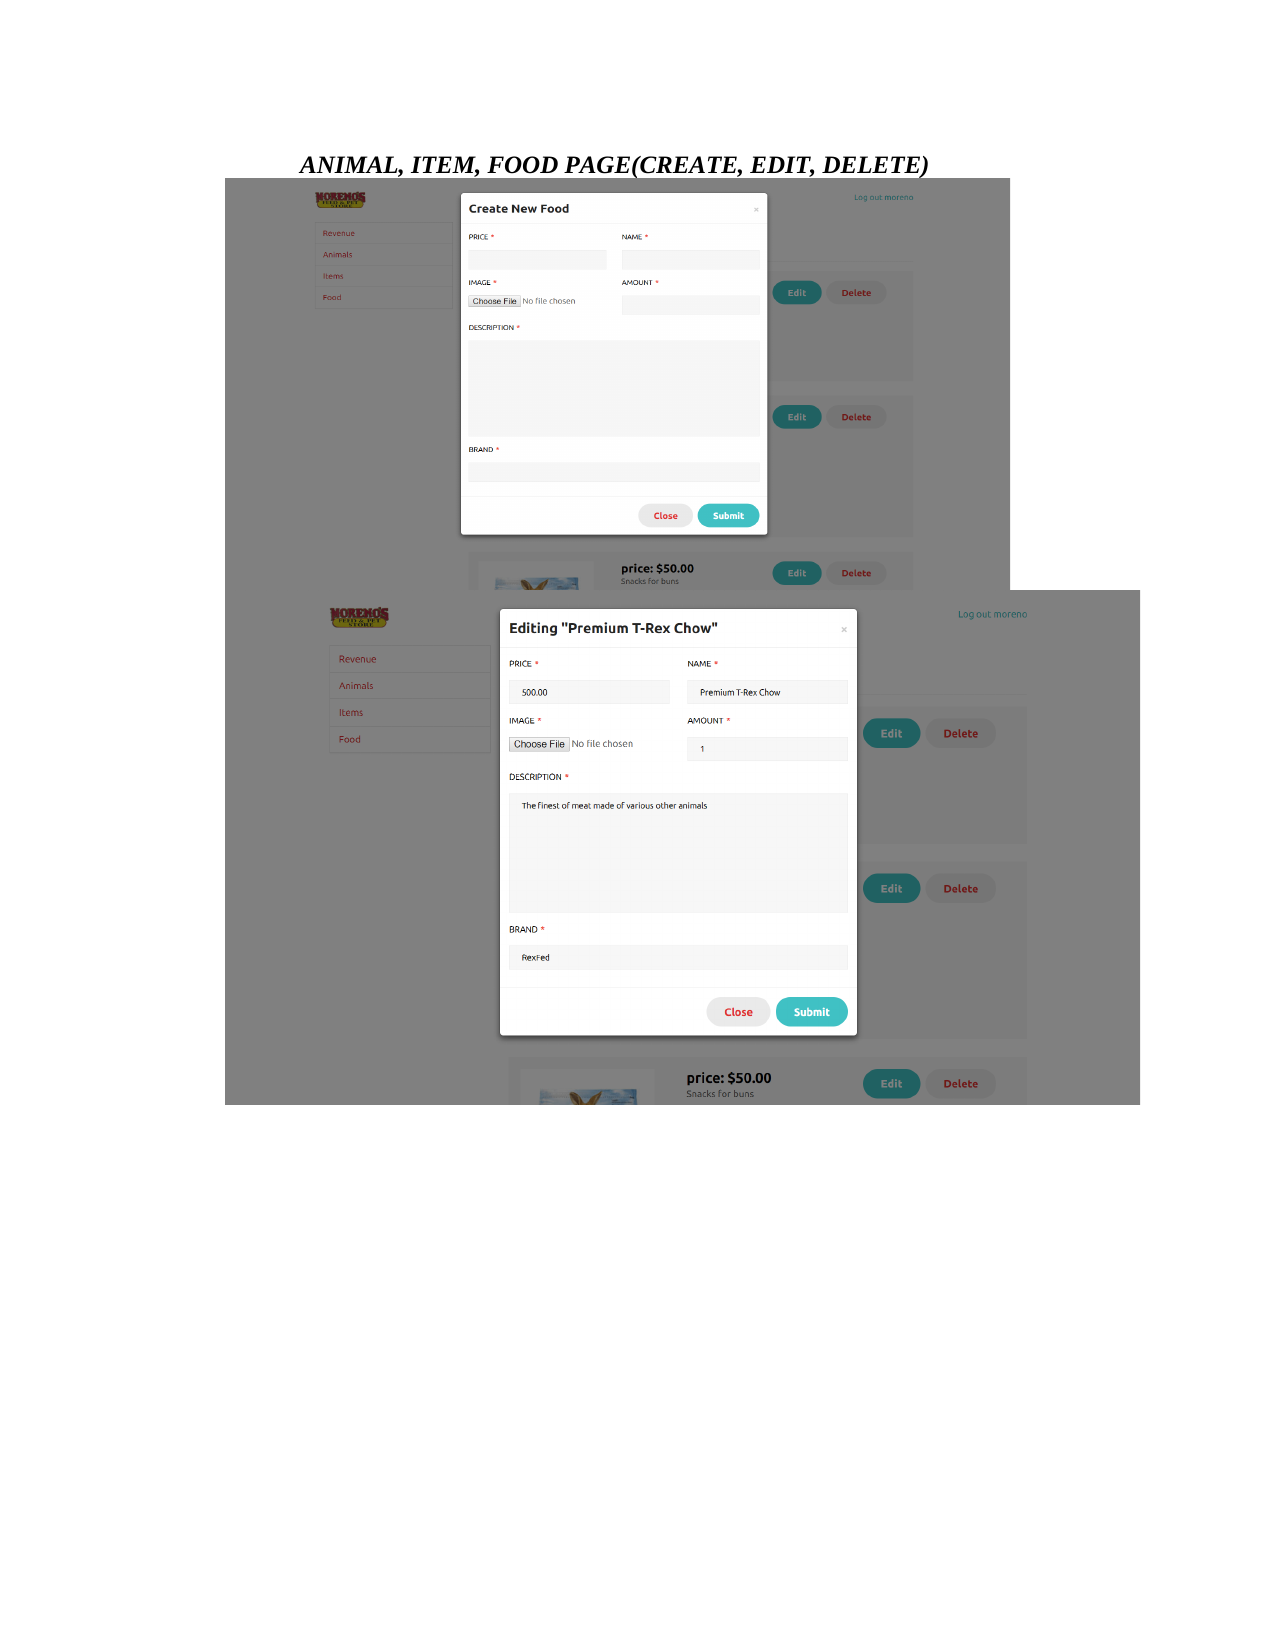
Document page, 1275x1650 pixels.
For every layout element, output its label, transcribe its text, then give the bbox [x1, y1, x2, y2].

picture [225, 178, 1141, 1105]
text ANIMAL, ITEM, FOOD PAGE(CREATE, EDIT, DELETE) [225, 150, 1125, 590]
